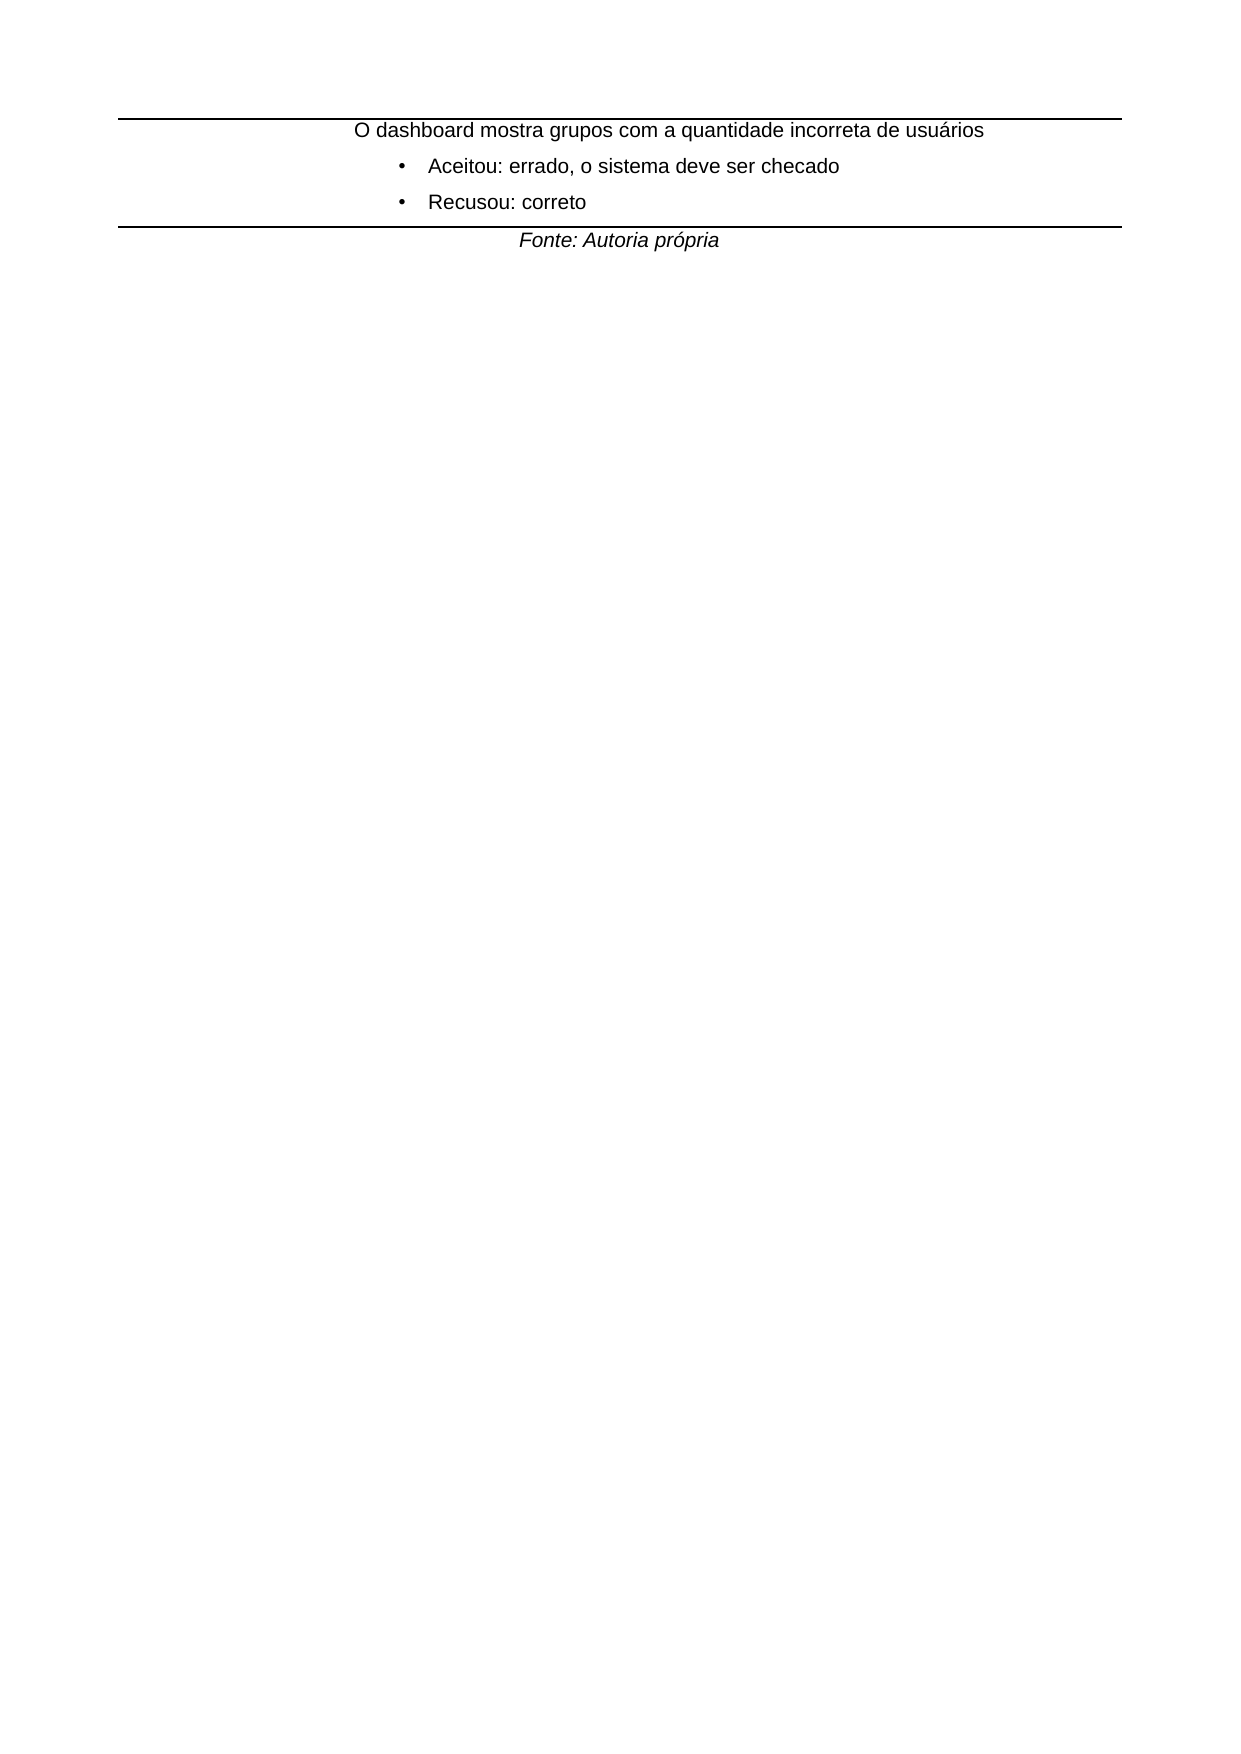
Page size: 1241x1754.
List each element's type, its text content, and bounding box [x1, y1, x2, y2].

table_cell [118, 120, 354, 226]
table_cell O dashboard mostra grupos com a quantidade incorreta de usuários Aceitou: errado, o sistema deve ser checado Recusou: correto [354, 120, 1122, 226]
text Fonte: Autoria própria [118, 228, 1122, 252]
